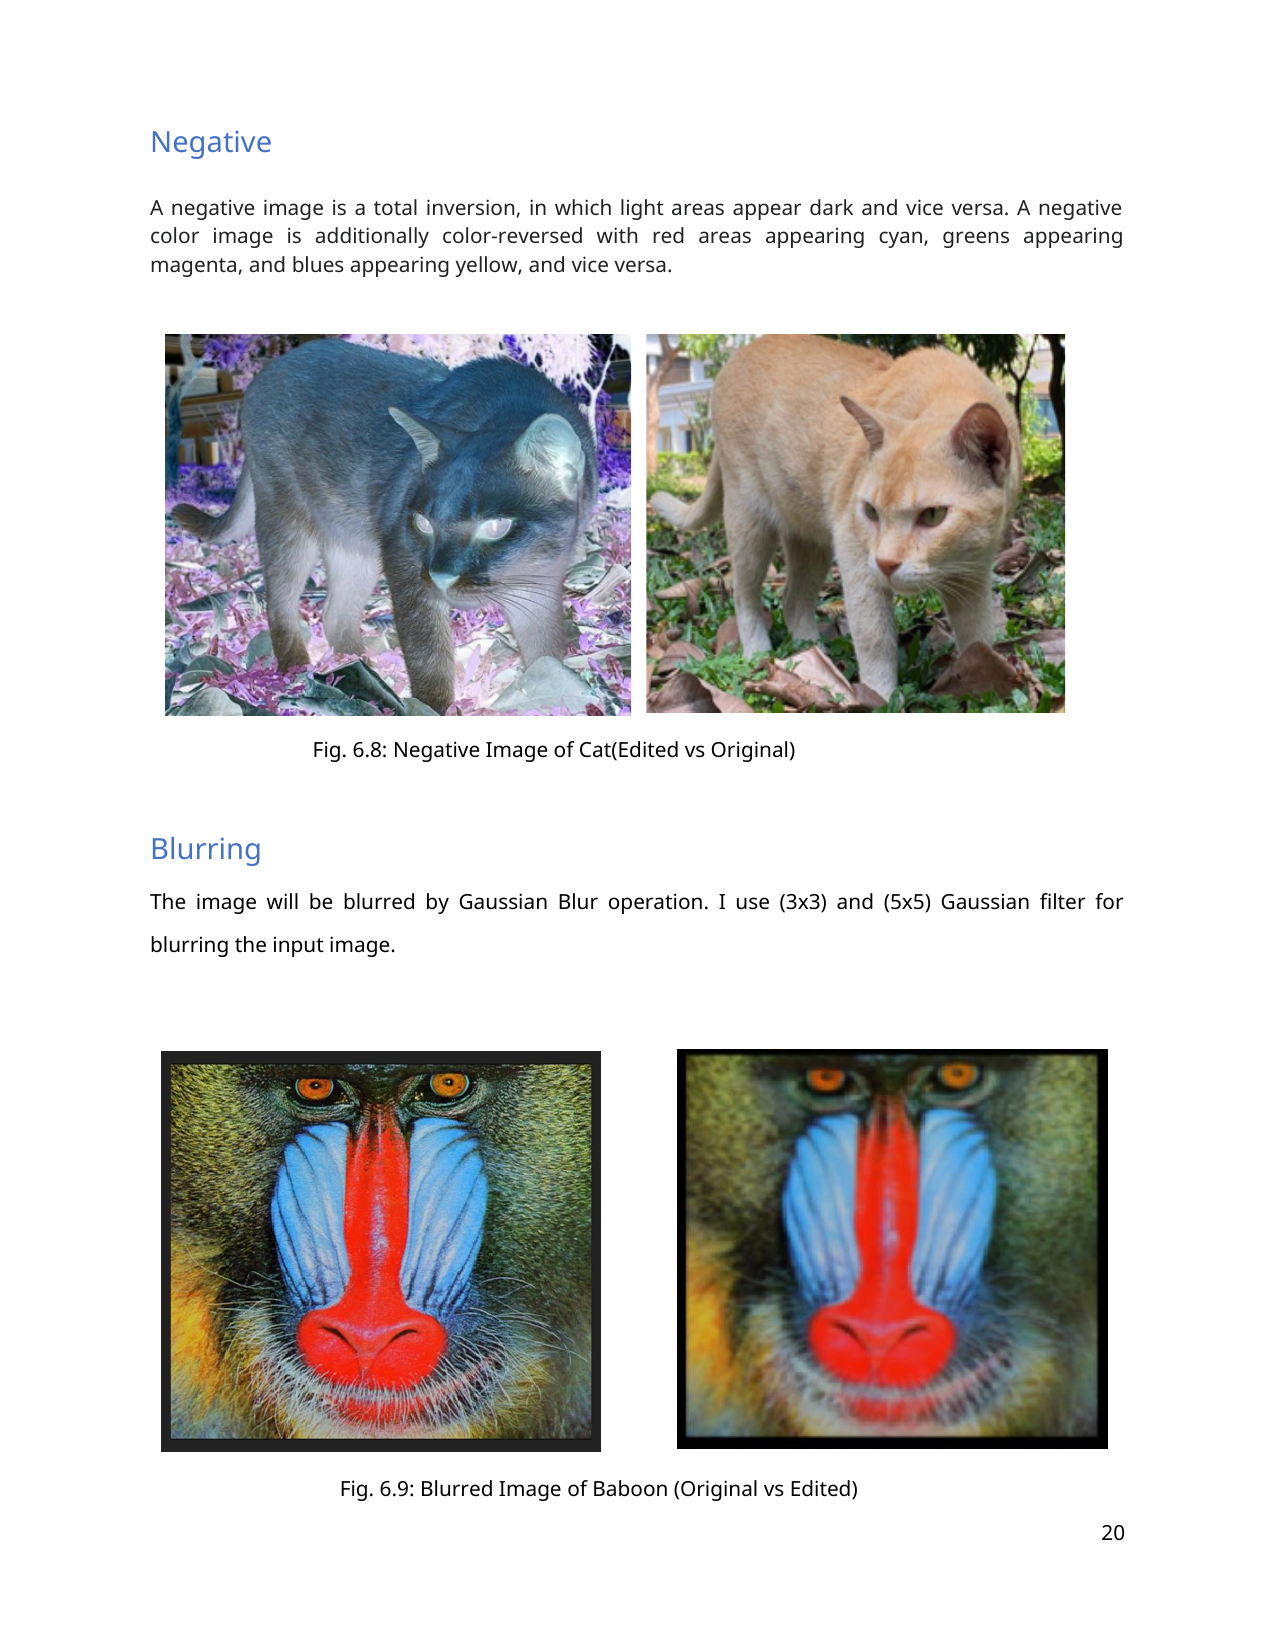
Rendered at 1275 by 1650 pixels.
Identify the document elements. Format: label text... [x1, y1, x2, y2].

text Fig. 6.9: Blurred Image of Baboon (Original vs Edited) [150, 1474, 1125, 1502]
text A negative image is a total inversion, in which light areas appear dark and vice versa. A negative color image is additionally color-reversed with red areas appearing cyan, greens appearing magenta, and blues appearing yellow, and vice versa. [150, 193, 1125, 278]
text Fig. 6.8: Negative Image of Cat(Edited vs Original) [150, 735, 1125, 763]
text Negative [150, 122, 1125, 161]
text Blurring [150, 828, 1125, 868]
text The image will be blurred by Gaussian Blur operation. I use (3x3) and (5x5) Gaussian filter for blurring the input image. [150, 887, 1125, 958]
